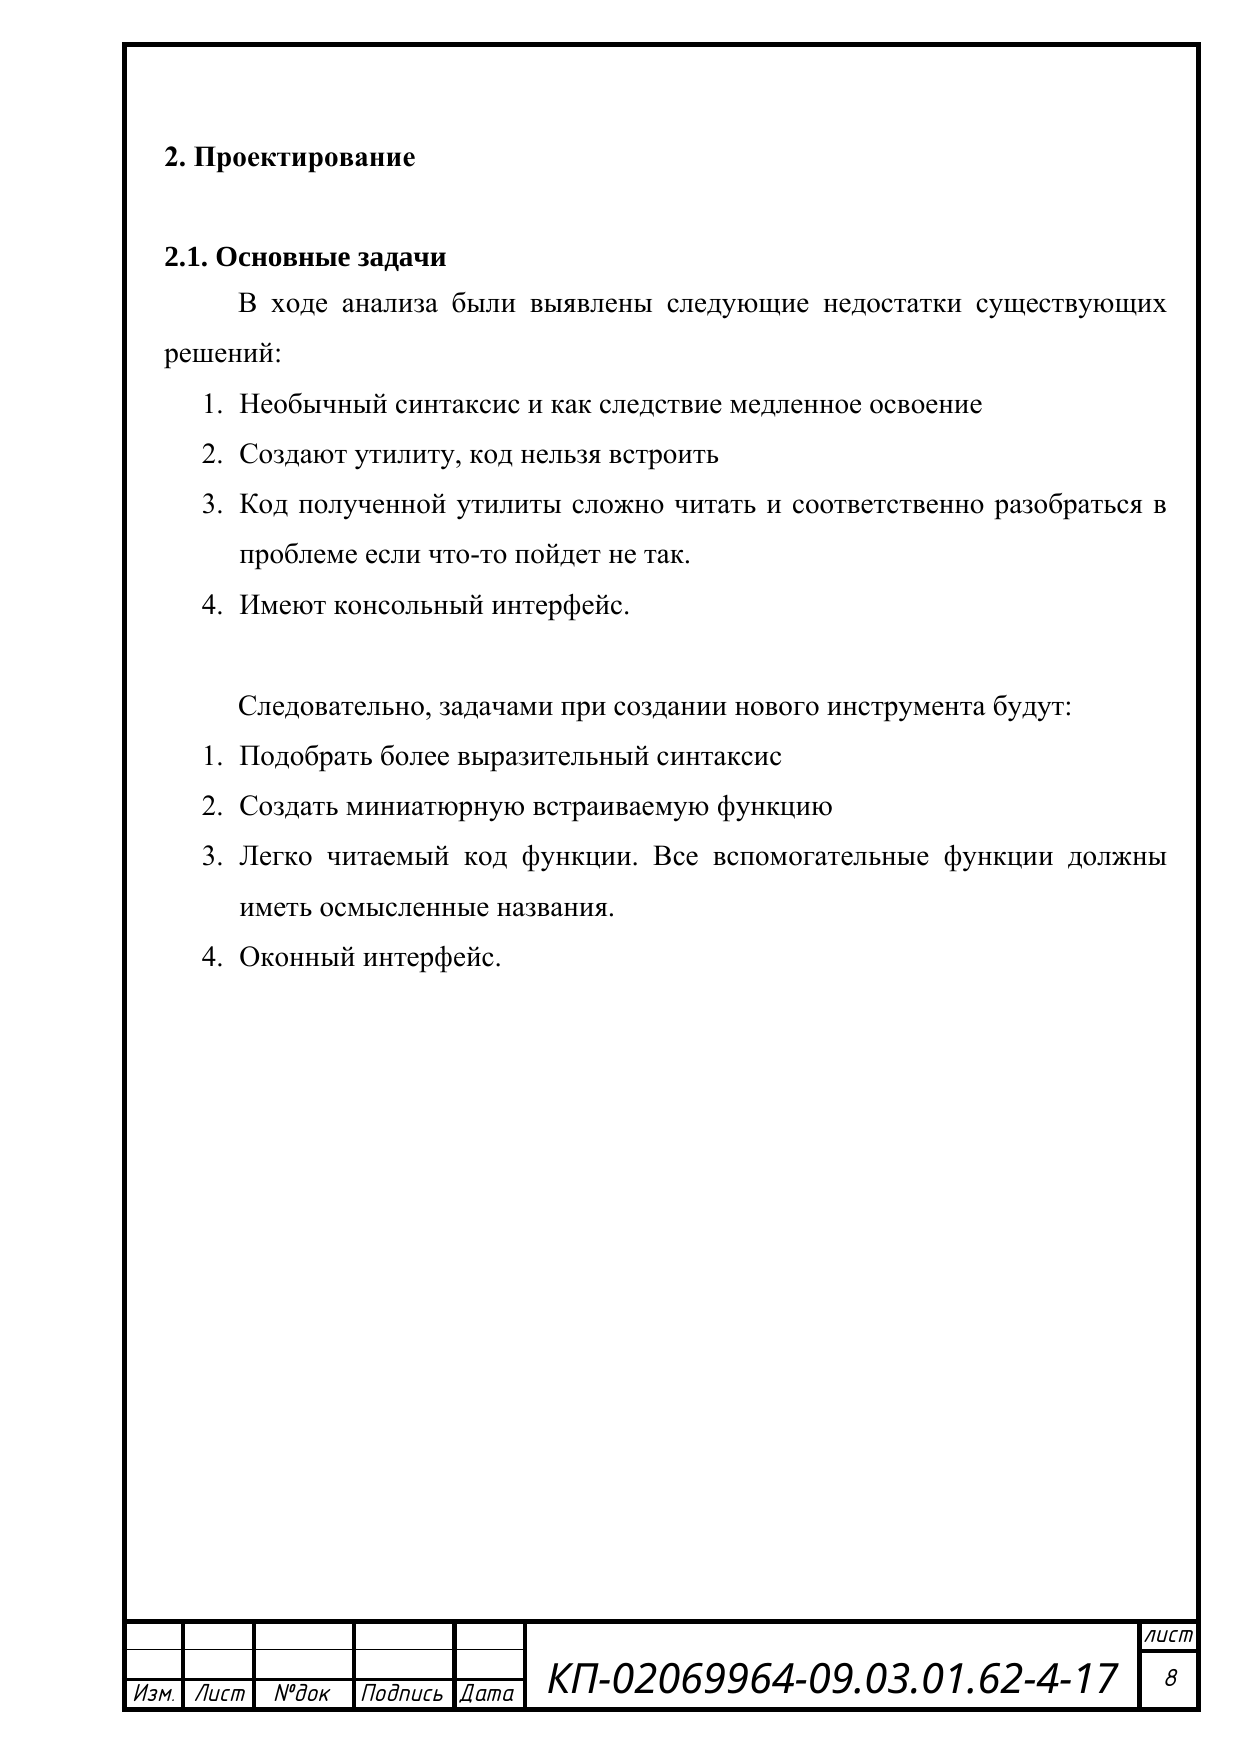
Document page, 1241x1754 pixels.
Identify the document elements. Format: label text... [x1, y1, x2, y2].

subtitle 2.1. Основные задачи [164, 239, 1168, 273]
text Следовательно, задачами при создании нового инструмента будут: [164, 688, 1168, 721]
subtitle 2. Проектирование [164, 139, 1168, 172]
list Создать миниатюрную встраиваемую функцию [202, 788, 1168, 822]
list Оконный интерфейс. [202, 939, 1168, 973]
text В ходе анализа были выявлены следующие недостатки существующих решений: [164, 285, 1168, 369]
list Легко читаемый код функции. Все вспомогательные функции должны иметь осмысленные названия. [202, 838, 1168, 922]
list Подобрать более выразительный синтаксис [202, 738, 1168, 771]
list Код полученной утилиты сложно читать и соответственно разобраться в проблеме если что-то пойдет не так. [202, 486, 1168, 570]
list Создают утилиту, код нельзя встроить [202, 436, 1168, 469]
list Необычный синтаксис и как следствие медленное освоение [202, 386, 1168, 419]
list Имеют консольный интерфейс. [202, 587, 1168, 621]
